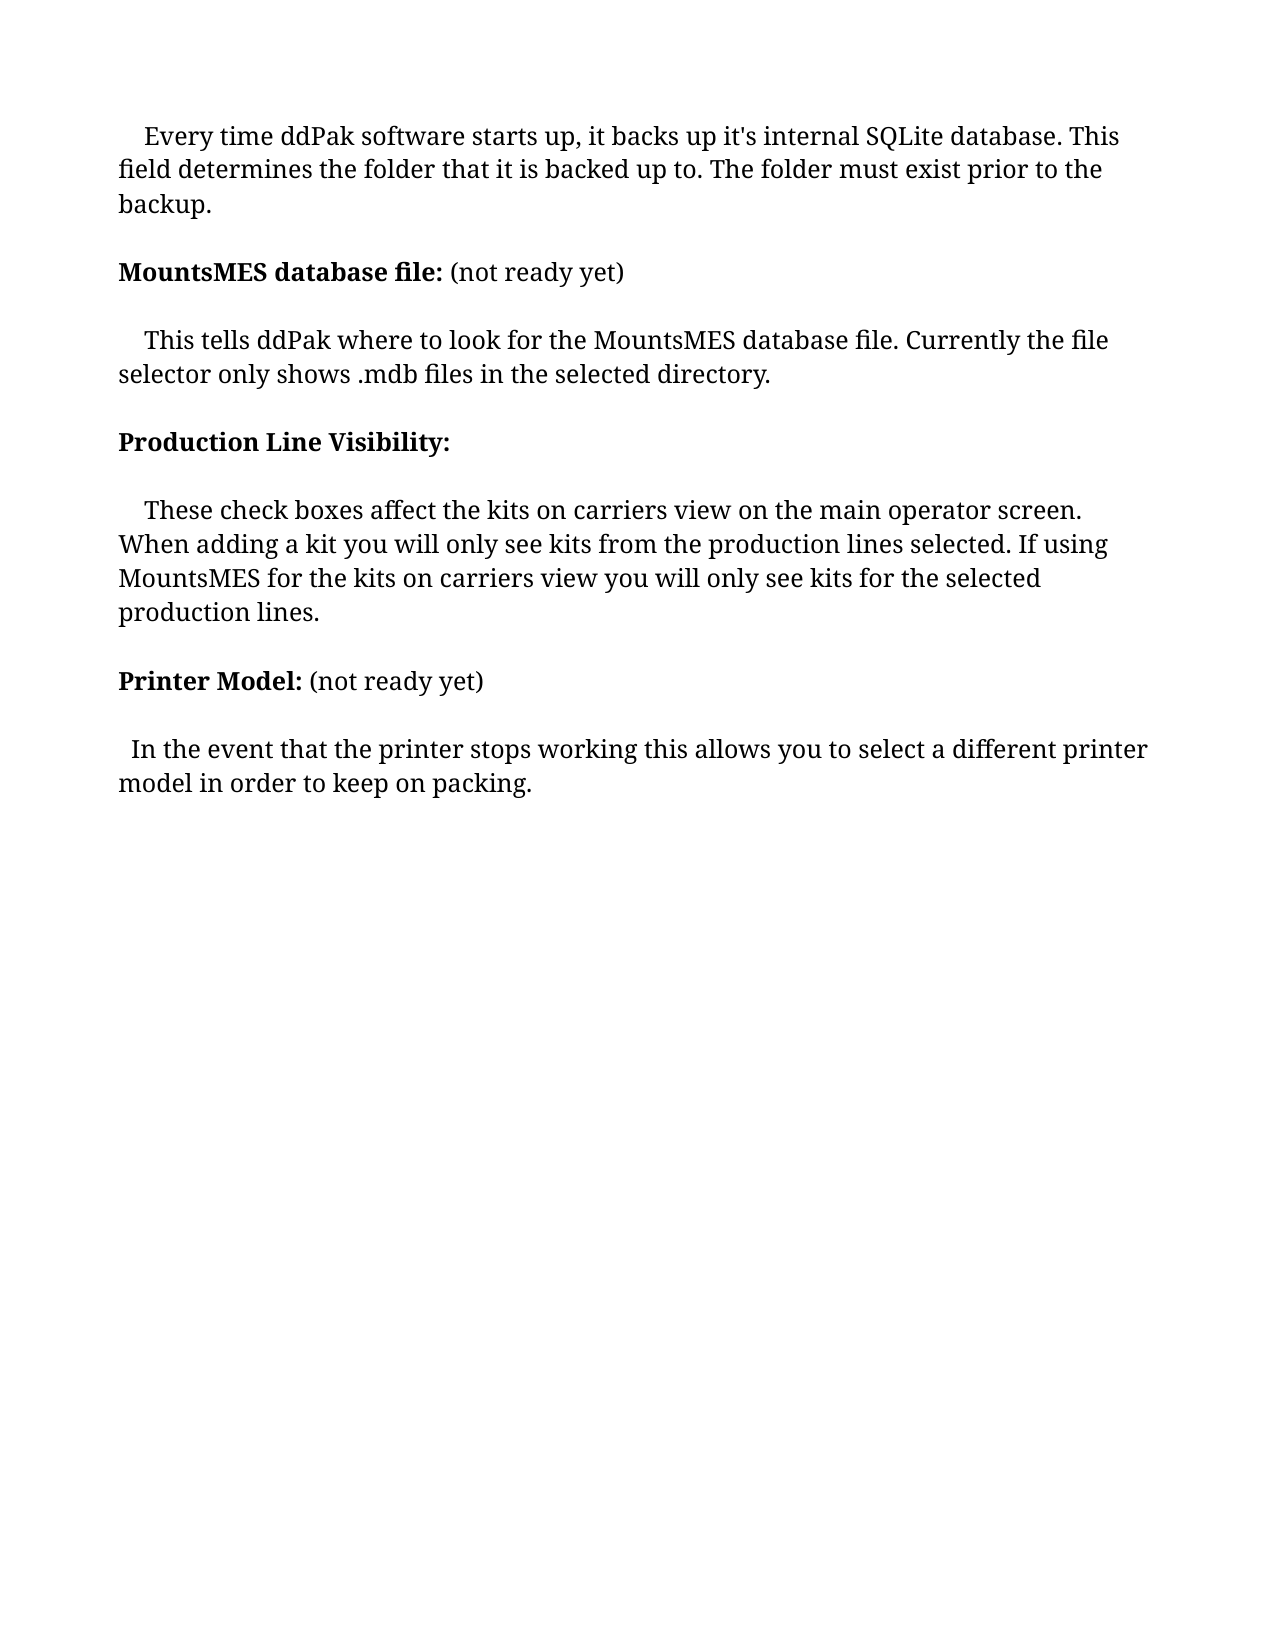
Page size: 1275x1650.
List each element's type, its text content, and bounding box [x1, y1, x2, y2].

text This tells ddPak where to look for the MountsMES database file. Currently the file selector only shows .mdb files in the selected directory. [118, 322, 1157, 391]
text Production Line Visibility: [118, 425, 1157, 459]
text These check boxes affect the kits on carriers view on the main operator screen. When adding a kit you will only see kits from the production lines selected. If using MountsMES for the kits on carriers view you will only see kits for the selected production lines. [118, 493, 1157, 629]
text MountsMES database file: (not ready yet) [118, 254, 1157, 288]
text Printer Model: (not ready yet) [118, 663, 1157, 697]
text In the event that the printer stops working this allows you to select a different printer model in order to keep on packing. [118, 731, 1157, 799]
text Every time ddPak software starts up, it backs up it's internal SQLite database. This field determines the folder that it is backed up to. The folder must exist prior to the backup. [118, 118, 1157, 220]
